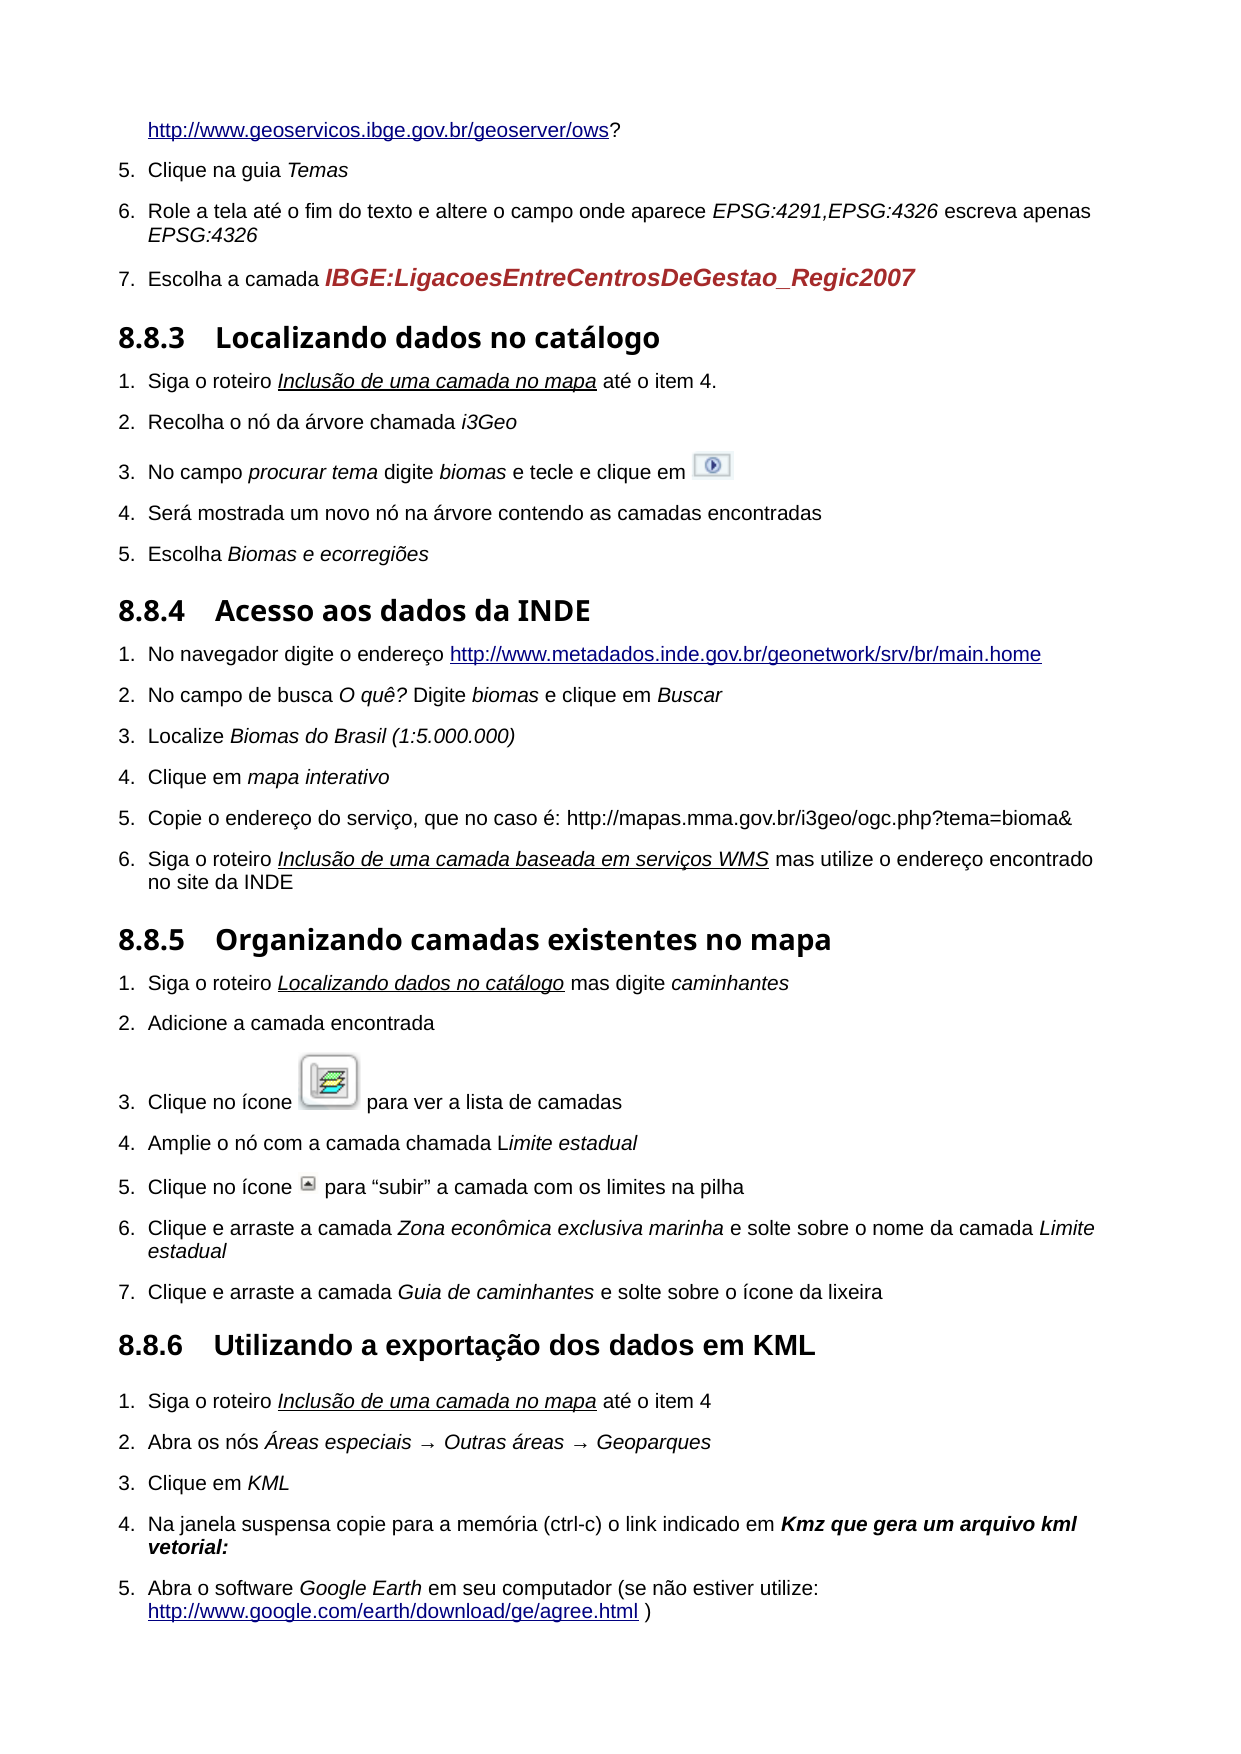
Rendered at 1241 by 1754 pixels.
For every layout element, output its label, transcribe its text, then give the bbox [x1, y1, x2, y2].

subtitle Utilizando a exportação dos dados em KML [118, 1328, 1122, 1361]
list Escolha a camada IBGE:LigacoesEntreCentrosDeGestao_Regic2007 [118, 264, 1122, 292]
list Copie o endereço do serviço, que no caso é: http://mapas.mma.gov.br/i3geo/ogc.php?tema=bioma& [118, 806, 1122, 830]
list Localize Biomas do Brasil (1:5.000.000) [118, 724, 1122, 748]
list Na janela suspensa copie para a memória (ctrl-c) o link indicado em Kmz que gera um arquivo kml vetorial: [118, 1513, 1122, 1559]
list Será mostrada um novo nó na árvore contendo as camadas encontradas [118, 501, 1122, 524]
list Clique na guia Temas [118, 159, 1122, 182]
list No campo procurar tema digite biomas e tecle e clique em [118, 451, 1122, 484]
list Siga o roteiro Localizando dados no catálogo mas digite caminhantes [118, 971, 1122, 994]
picture [691, 451, 734, 480]
list Recolha o nó da árvore chamada i3Geo [118, 410, 1122, 433]
picture [298, 1172, 319, 1194]
list Clique no ícone para ver a lista de camadas [118, 1053, 1122, 1113]
list Escolha Biomas e ecorregiões [118, 542, 1122, 566]
list Abra os nós Áreas especiais → Outras áreas → Geoparques [118, 1431, 1122, 1454]
list Siga o roteiro Inclusão de uma camada no mapa até o item 4. [118, 369, 1122, 392]
list Siga o roteiro Inclusão de uma camada no mapa até o item 4 [118, 1390, 1122, 1413]
list Clique em KML [118, 1472, 1122, 1495]
list Siga o roteiro Inclusão de uma camada baseada em serviços WMS mas utilize o endereço encontrado no site da INDE [118, 847, 1122, 894]
subtitle Localizando dados no catálogo [118, 317, 1122, 357]
list Amplie o nó com a camada chamada Limite estadual [118, 1131, 1122, 1154]
subtitle Organizando camadas existentes no mapa [118, 919, 1122, 958]
list No campo de busca O quê? Digite biomas e clique em Buscar [118, 684, 1122, 707]
list No navegador digite o endereço http://www.metadados.inde.gov.br/geonetwork/srv/br/main.home [118, 643, 1122, 666]
picture [298, 1052, 361, 1110]
list http://www.geoservicos.ibge.gov.br/geoserver/ows? [118, 118, 1122, 141]
list Role a tela até o fim do texto e altere o campo onde aparece EPSG:4291,EPSG:4326 escreva apenas EPSG:4326 [118, 200, 1122, 246]
list Adicione a camada encontrada [118, 1012, 1122, 1035]
list Clique e arraste a camada Guia de caminhantes e solte sobre o ícone da lixeira [118, 1280, 1122, 1303]
subtitle Acesso aos dados da INDE [118, 591, 1122, 630]
list Clique no ícone para “subir” a camada com os limites na pilha [118, 1172, 1122, 1198]
list Clique e arraste a camada Zona econômica exclusiva marinha e solte sobre o nome da camada Limite estadual [118, 1216, 1122, 1263]
list Abra o software Google Earth em seu computador (se não estiver utilize: http://www.google.com/earth/download/ge/agree.html ) [118, 1577, 1122, 1623]
list Clique em mapa interativo [118, 766, 1122, 789]
